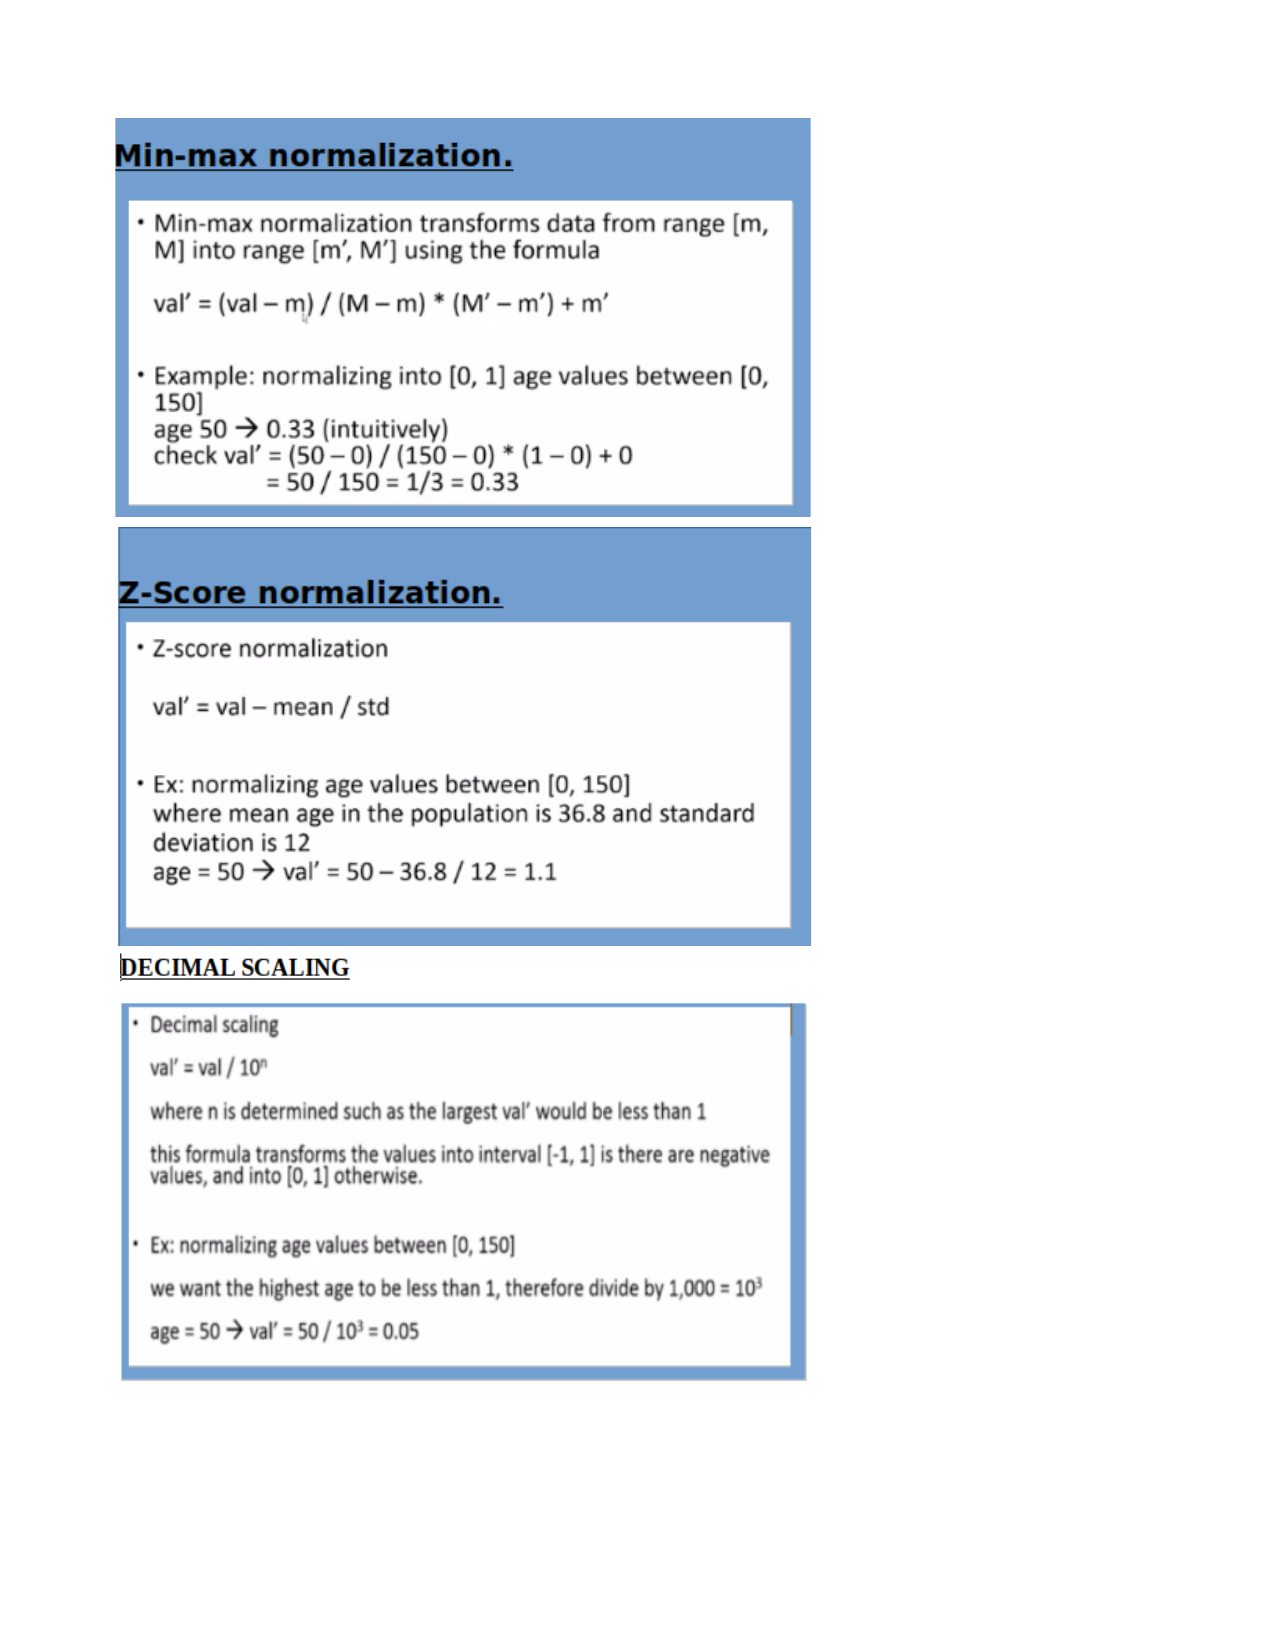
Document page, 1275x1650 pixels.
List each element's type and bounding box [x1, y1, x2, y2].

picture [117, 527, 812, 946]
picture [119, 951, 813, 1385]
picture [115, 118, 811, 517]
